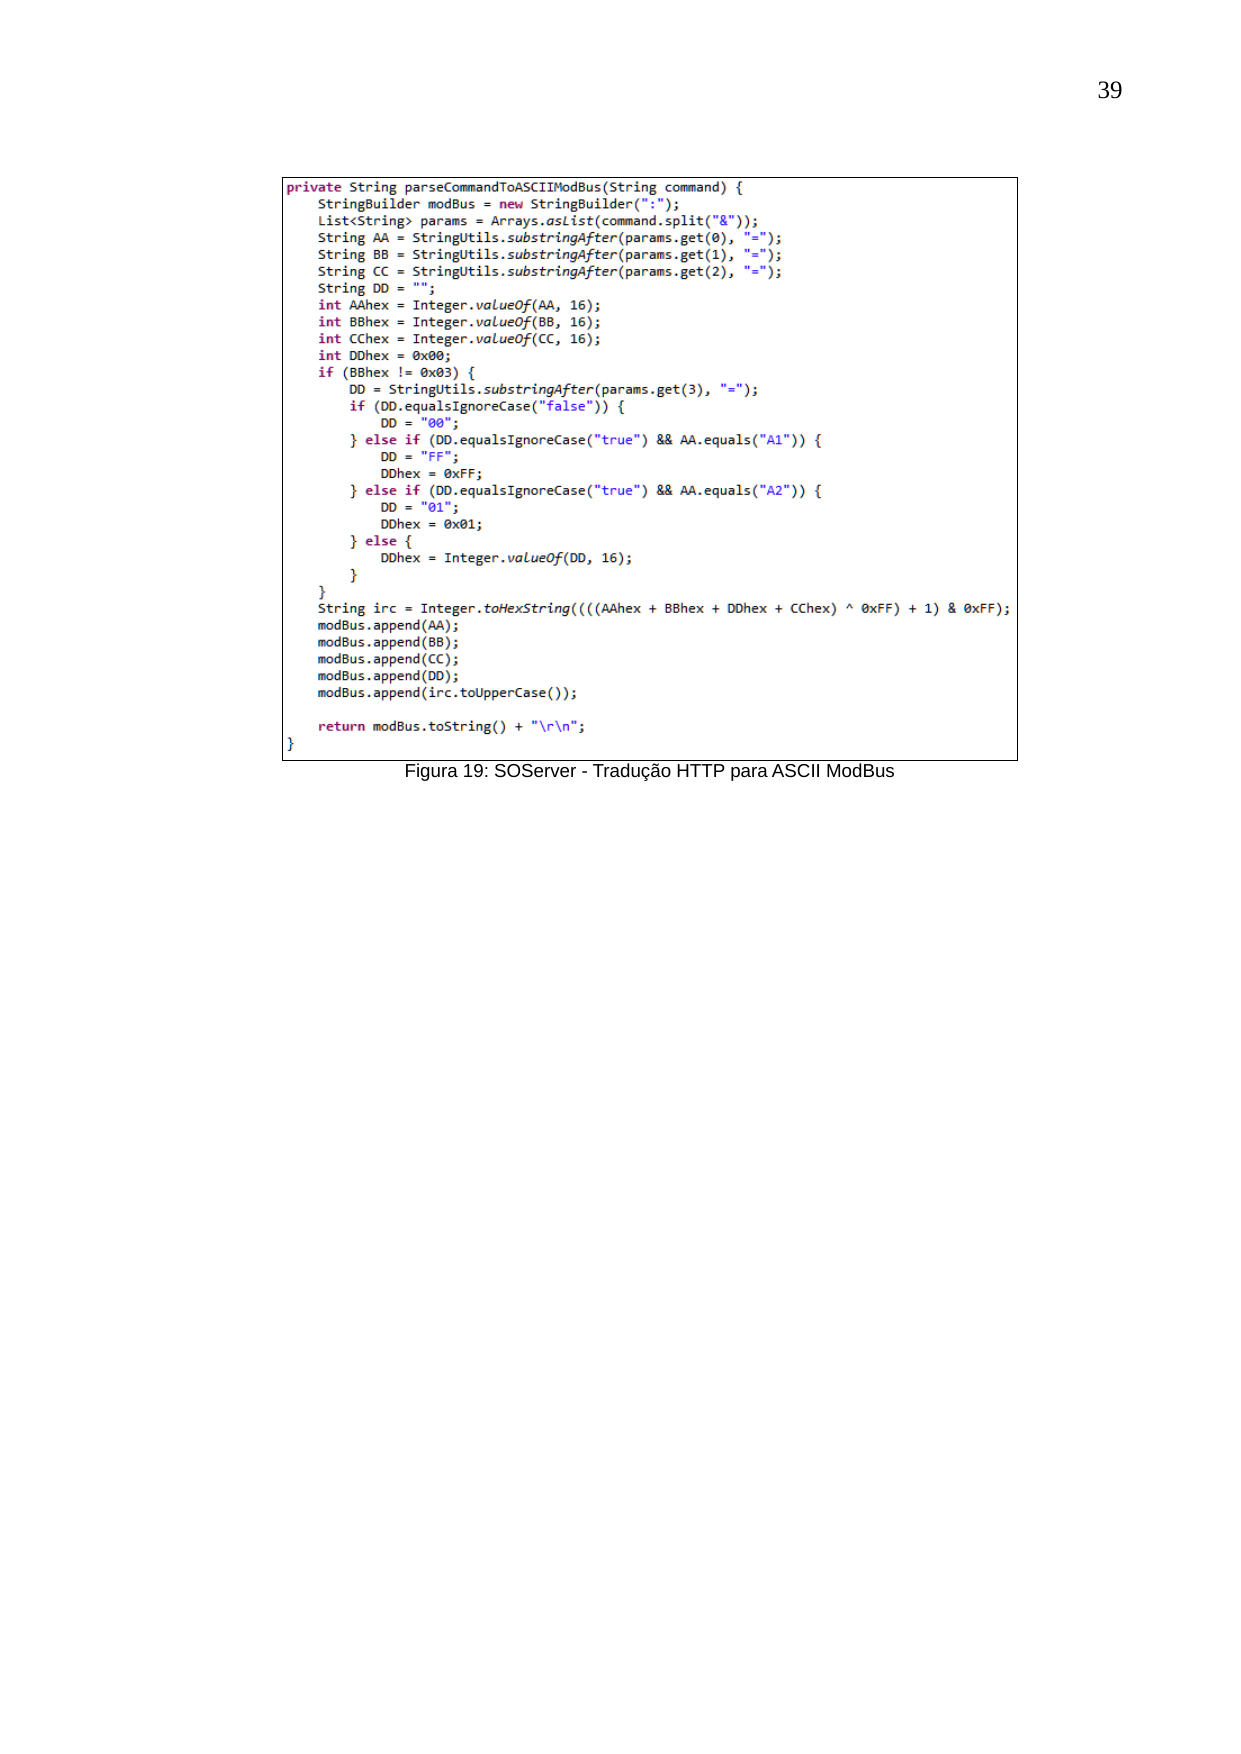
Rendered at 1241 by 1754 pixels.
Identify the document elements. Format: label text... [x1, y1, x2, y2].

picture [283, 178, 1017, 760]
text Figura 19: SOServer - Tradução HTTP para ASCII ModBus [282, 761, 1017, 782]
